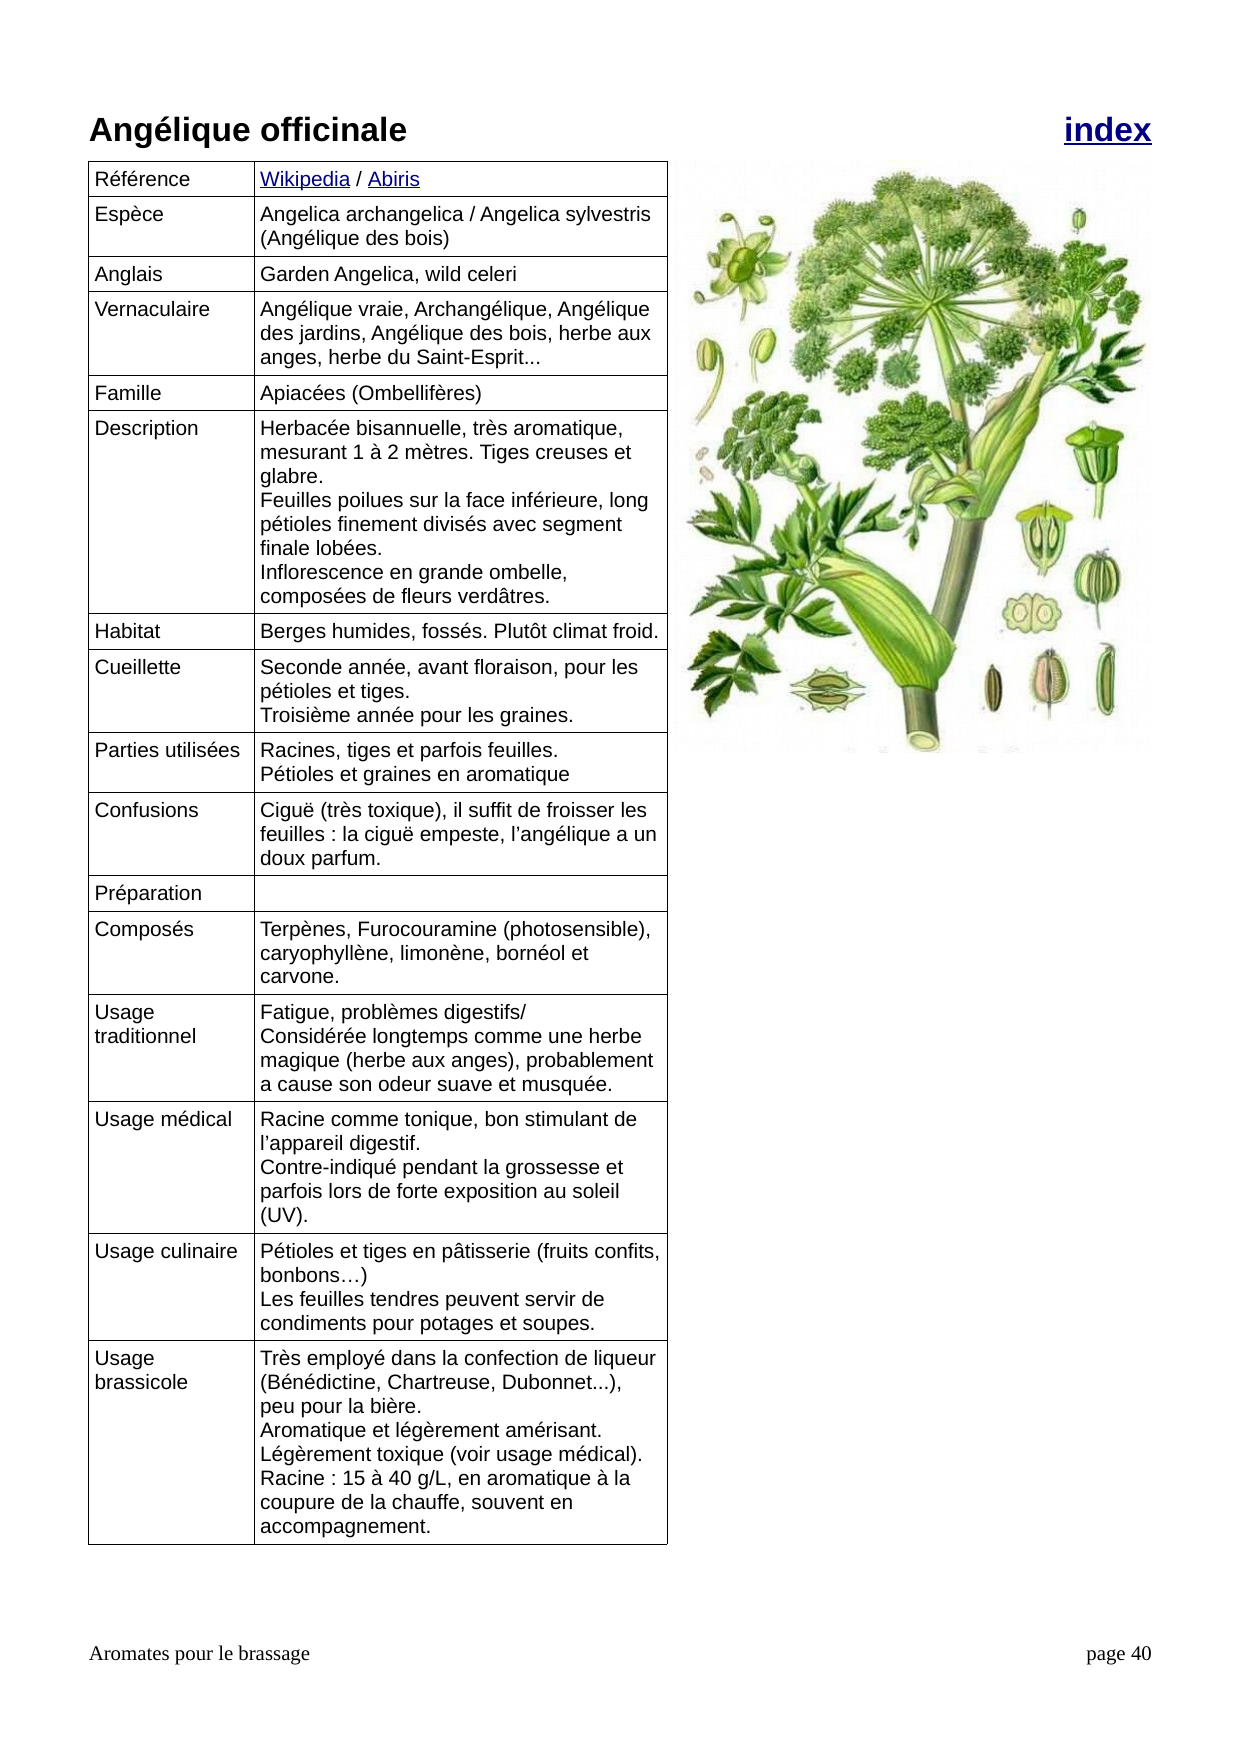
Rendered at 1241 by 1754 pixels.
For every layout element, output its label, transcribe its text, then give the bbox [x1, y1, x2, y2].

table_cell Préparation [89, 876, 254, 911]
table_cell Usage culinaire [89, 1234, 254, 1340]
table_cell Racines, tiges et parfois feuilles. Pétioles et graines en aromatique [255, 733, 667, 792]
table_cell Espèce [89, 197, 254, 256]
table_cell Très employé dans la confection de liqueur (Bénédictine, Chartreuse, Dubonnet...), peu pour la bière. Aromatique et légèrement amérisant. Légèrement toxique (voir usage médical). Racine : 15 à 40 g/L, en aromatique à la coupure de la chauffe, souvent en accompagnement. [255, 1341, 667, 1543]
table_cell Famille [89, 376, 254, 410]
table_cell Garden Angelica, wild celeri [255, 257, 667, 291]
table_cell Composés [89, 912, 254, 994]
table_cell Parties utilisées [89, 733, 254, 792]
table_cell Fatigue, problèmes digestifs/ Considérée longtemps comme une herbe magique (herbe aux anges), probablement a cause son odeur suave et musquée. [255, 995, 667, 1101]
table_header Référence [89, 162, 254, 196]
table_cell Angelica archangelica / Angelica sylvestris (Angélique des bois) [255, 197, 667, 256]
table_cell Usage médical [89, 1102, 254, 1233]
table_cell Seconde année, avant floraison, pour les pétioles et tiges. Troisième année pour les graines. [255, 650, 667, 732]
table_cell Usage traditionnel [89, 995, 254, 1101]
table_cell Terpènes, Furocouramine (photosensible), caryophyllène, limonène, bornéol et carvone. [255, 912, 667, 994]
picture [673, 160, 1151, 753]
table_cell Ciguë (très toxique), il suffit de froisser les feuilles : la ciguë empeste, l’angélique a un doux parfum. [255, 793, 667, 875]
table_cell Cueillette [89, 650, 254, 732]
table_cell Usage brassicole [89, 1341, 254, 1543]
table_cell Angélique vraie, Archangélique, Angélique des jardins, Angélique des bois, herbe aux anges, herbe du Saint-Esprit... [255, 292, 667, 374]
table_cell Vernaculaire [89, 292, 254, 374]
table_cell Pétioles et tiges en pâtisserie (fruits confits, bonbons…) Les feuilles tendres peuvent servir de condiments pour potages et soupes. [255, 1234, 667, 1340]
table_header Wikipedia / Abiris [255, 162, 667, 196]
table_cell Habitat [89, 614, 254, 649]
table_cell Racine comme tonique, bon stimulant de l’appareil digestif. Contre-indiqué pendant la grossesse et parfois lors de forte exposition au soleil (UV). [255, 1102, 667, 1233]
table_cell Confusions [89, 793, 254, 875]
table_cell Description [89, 411, 254, 613]
table_cell Berges humides, fossés. Plutôt climat froid. [255, 614, 667, 649]
subtitle Angélique officinale index [88, 109, 1152, 148]
table_cell Apiacées (Ombellifères) [255, 376, 667, 410]
table_cell [255, 876, 667, 911]
table_cell Herbacée bisannuelle, très aromatique, mesurant 1 à 2 mètres. Tiges creuses et glabre. Feuilles poilues sur la face inférieure, long pétioles finement divisés avec segment finale lobées. Inflorescence en grande ombelle, composées de fleurs verdâtres. [255, 411, 667, 613]
table_cell Anglais [89, 257, 254, 291]
